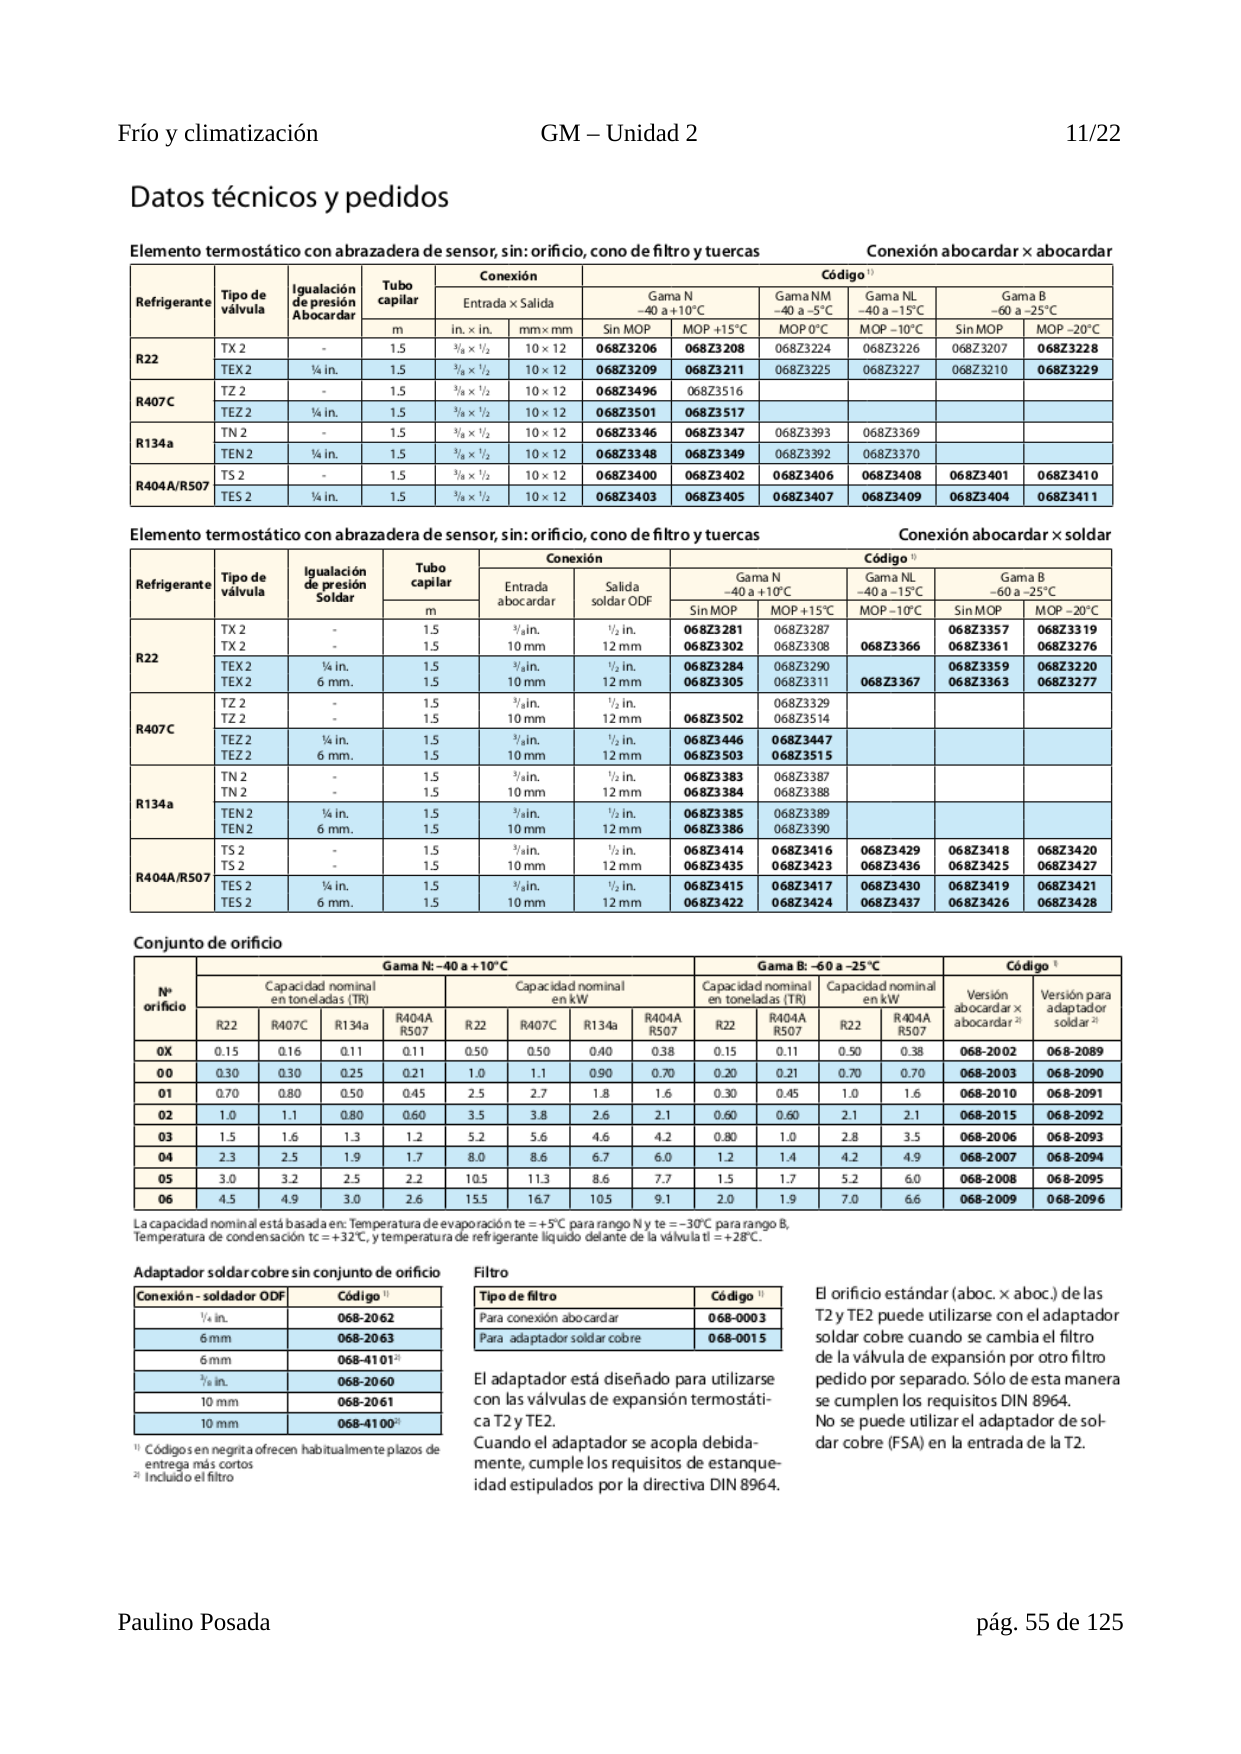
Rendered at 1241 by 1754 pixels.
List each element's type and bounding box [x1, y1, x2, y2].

picture [128, 931, 1134, 1502]
picture [118, 176, 1123, 920]
